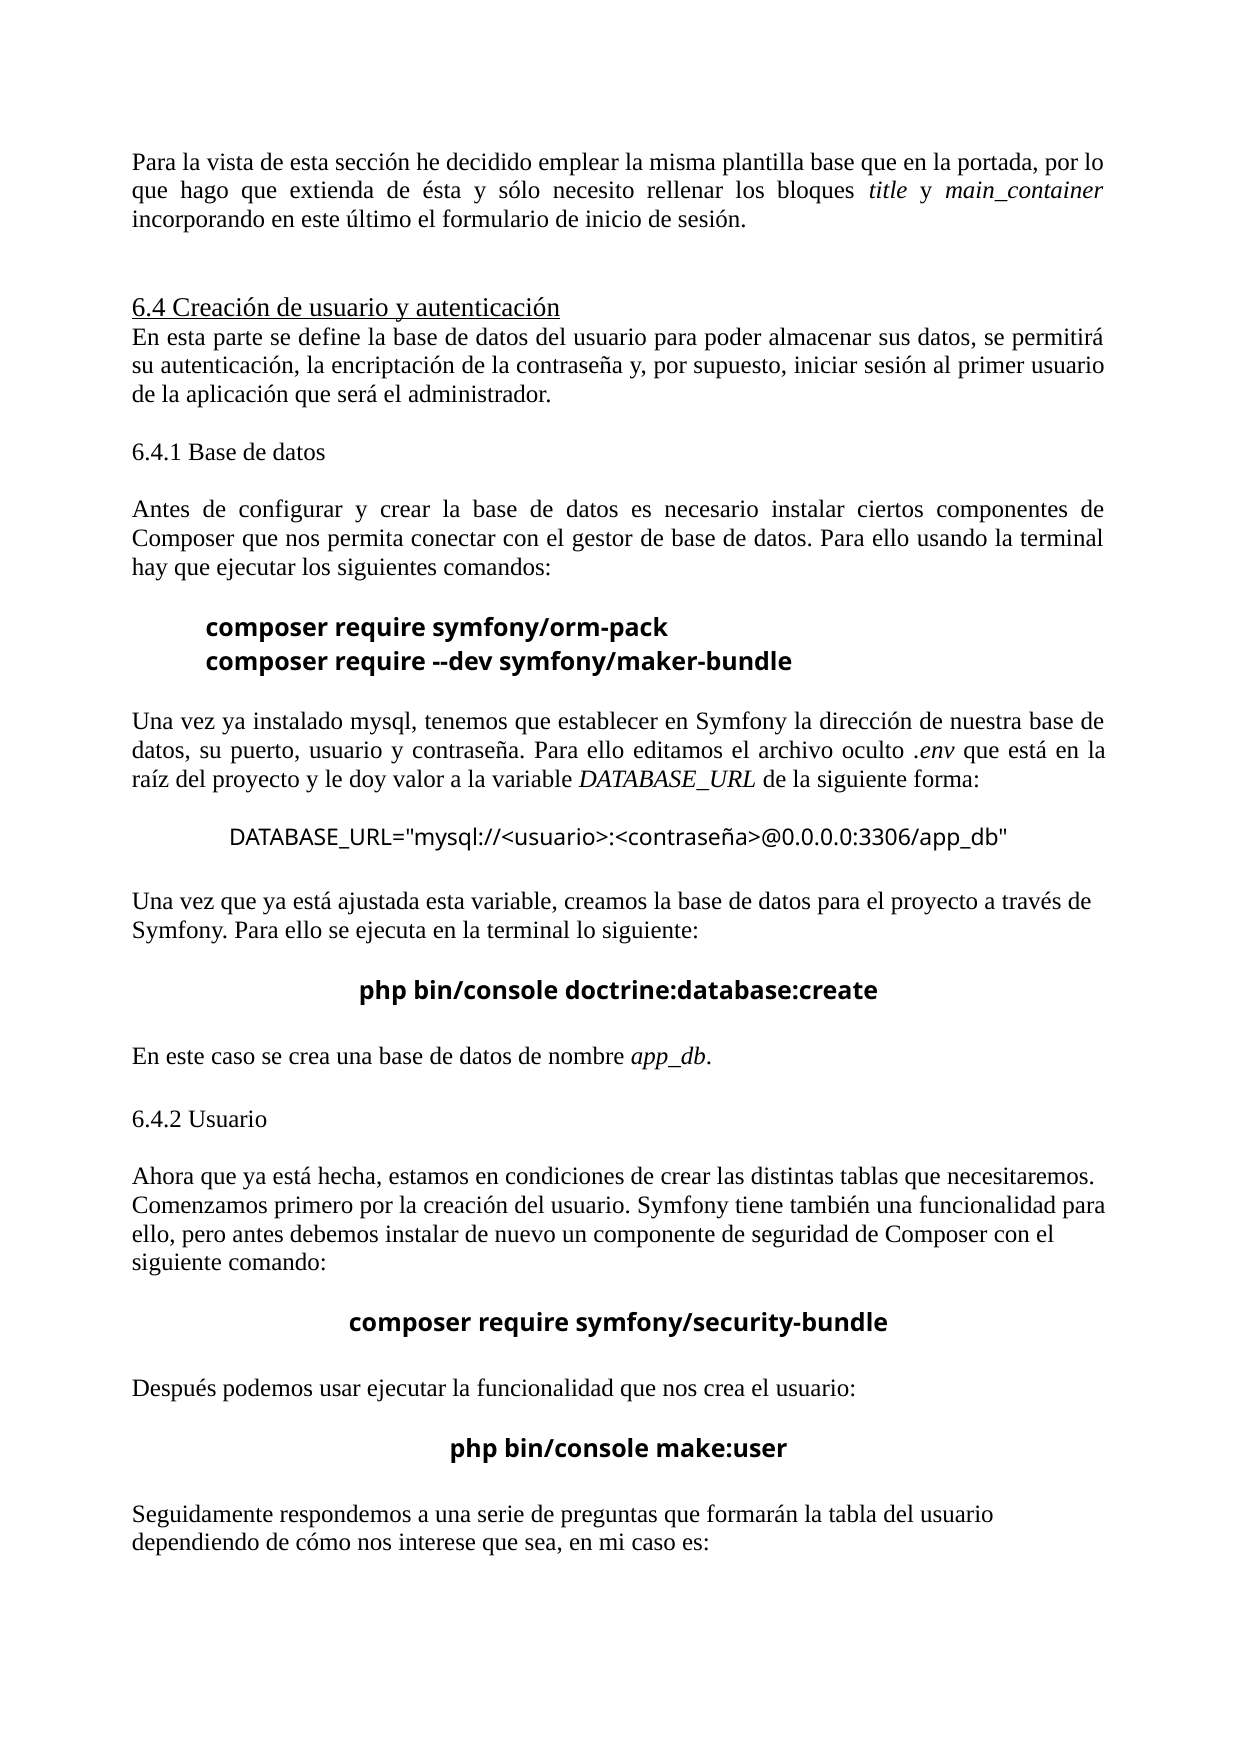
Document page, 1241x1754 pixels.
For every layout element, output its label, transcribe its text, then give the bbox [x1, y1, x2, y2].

text Antes de configurar y crear la base de datos es necesario instalar ciertos componentes de Composer que nos permita conectar con el gestor de base de datos. Para ello usando la terminal hay que ejecutar los siguientes comandos: [132, 494, 1106, 581]
text 6.4.2 Usuario [132, 1104, 1106, 1132]
text composer require symfony/security-bundle [132, 1305, 1106, 1339]
text En este caso se crea una base de datos de nombre app_db. [132, 1041, 1106, 1069]
text Una vez que ya está ajustada esta variable, creamos la base de datos para el proyecto a través de Symfony. Para ello se ejecuta en la terminal lo siguiente: [132, 886, 1106, 944]
text DATABASE_URL="mysql://<usuario>:<contraseña>@0.0.0.0:3306/app_db" [132, 821, 1106, 852]
text 6.4.1 Base de datos [132, 437, 1106, 466]
text composer require --dev symfony/maker-bundle [132, 643, 1106, 677]
text Ahora que ya está hecha, estamos en condiciones de crear las distintas tablas que necesitaremos. Comenzamos primero por la creación del usuario. Symfony tiene también una funcionalidad para ello, pero antes debemos instalar de nuevo un componente de seguridad de Composer con el siguiente comando: [132, 1161, 1106, 1276]
text php bin/console doctrine:database:create [132, 973, 1106, 1007]
text 6.4 Creación de usuario y autenticación [132, 291, 1106, 322]
text composer require symfony/orm-pack [132, 609, 1106, 643]
text Después podemos usar ejecutar la funcionalidad que nos crea el usuario: [132, 1373, 1106, 1402]
text php bin/console make:user [132, 1431, 1106, 1464]
text En esta parte se define la base de datos del usuario para poder almacenar sus datos, se permitirá su autenticación, la encriptación de la contraseña y, por supuesto, iniciar sesión al primer usuario de la aplicación que será el administrador. [132, 322, 1106, 408]
text Una vez ya instalado mysql, tenemos que establecer en Symfony la dirección de nuestra base de datos, su puerto, usuario y contraseña. Para ello editamos el archivo oculto .env que está en la raíz del proyecto y le doy valor a la variable DATABASE_URL de la siguiente forma: [132, 706, 1106, 792]
text Para la vista de esta sección he decidido emplear la misma plantilla base que en la portada, por lo que hago que extienda de ésta y sólo necesito rellenar los bloques title y main_container incorporando en este último el formulario de inicio de sesión. [132, 147, 1106, 233]
text Seguidamente respondemos a una serie de preguntas que formarán la tabla del usuario dependiendo de cómo nos interese que sea, en mi caso es: [132, 1499, 1106, 1556]
